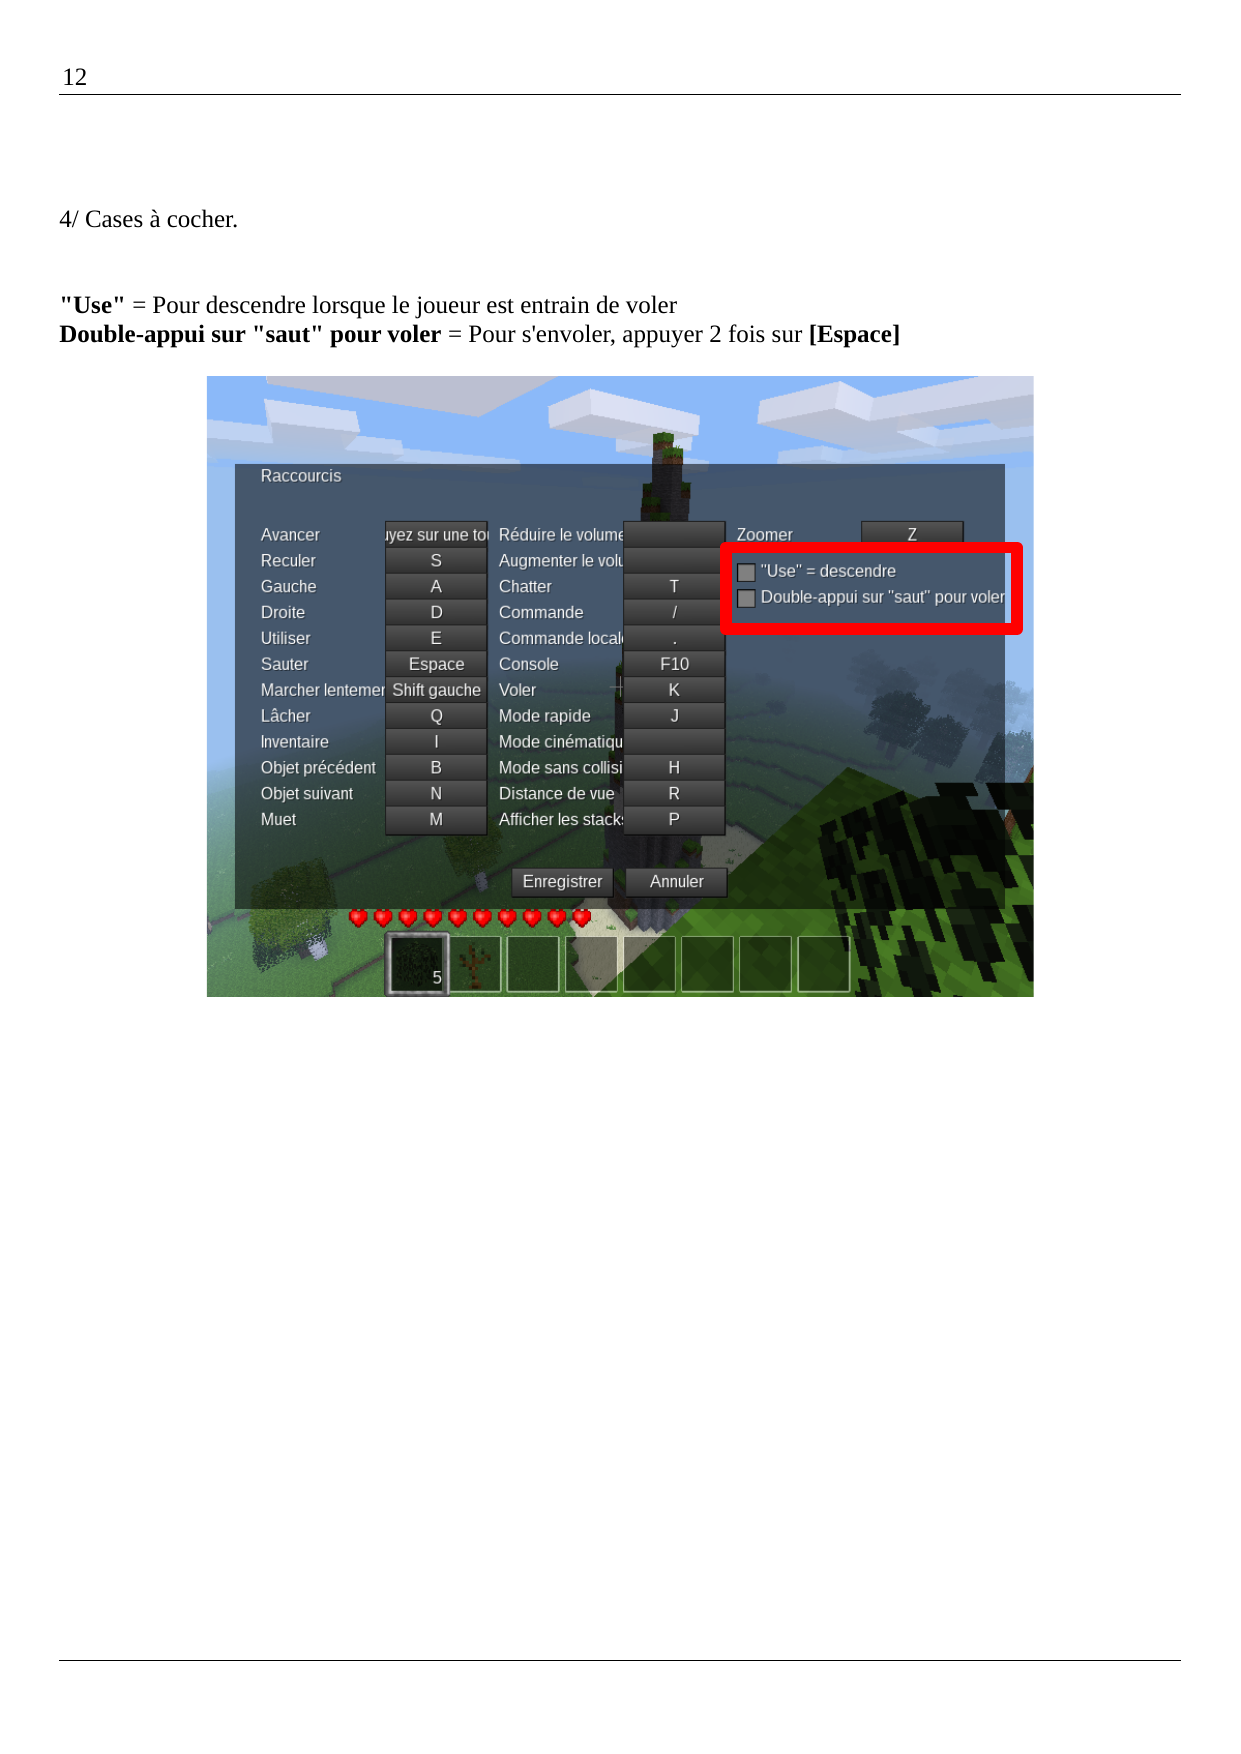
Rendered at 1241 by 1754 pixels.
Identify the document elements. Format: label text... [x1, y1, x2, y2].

text "Use" = Pour descendre lorsque le joueur est entrain de voler [59, 291, 1181, 319]
text Double-appui sur "saut" pour voler = Pour s'envoler, appuyer 2 fois sur [Espace] [59, 319, 1181, 348]
picture [206, 376, 1034, 997]
text 4/ Cases à cocher. [59, 204, 1181, 233]
